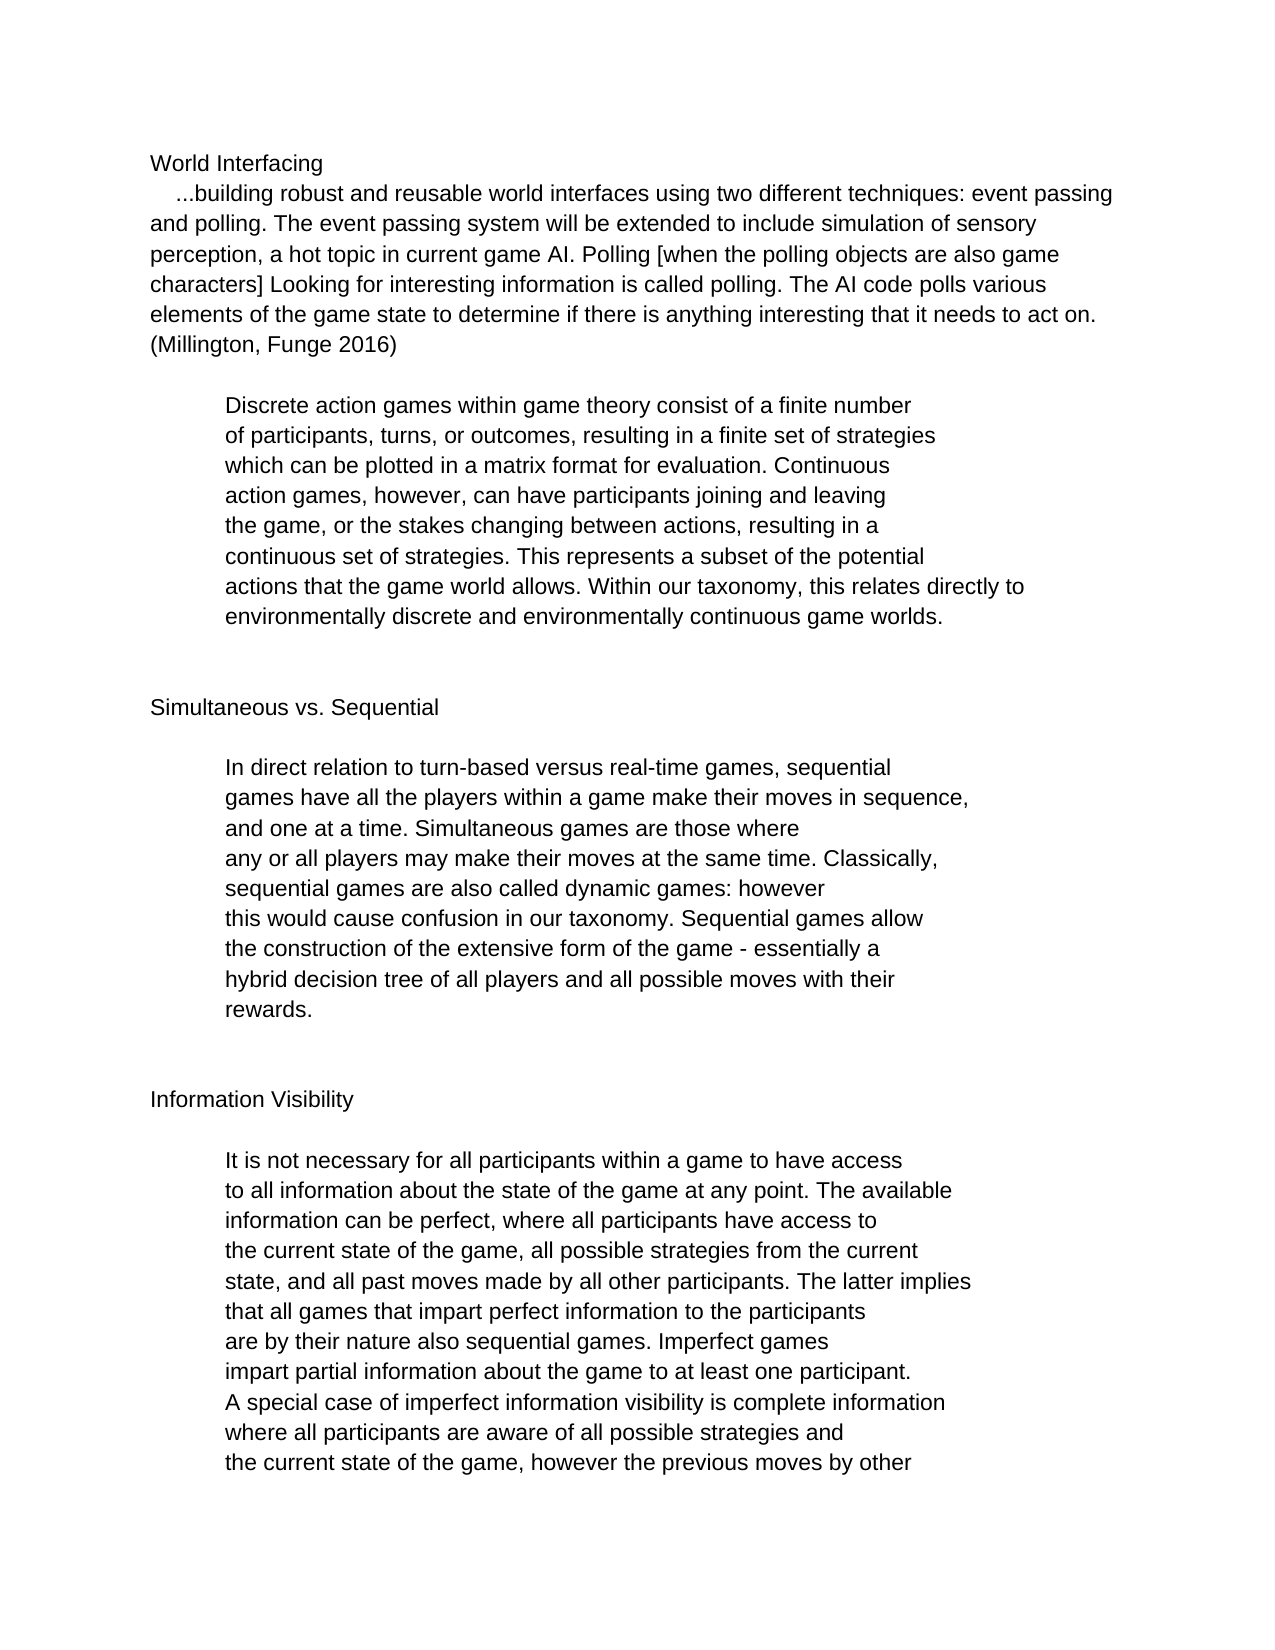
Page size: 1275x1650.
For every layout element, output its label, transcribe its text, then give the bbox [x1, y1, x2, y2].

text In direct relation to turn-based versus real-time games, sequential games have all the players within a game make their moves in sequence, and one at a time. Simultaneous games are those where any or all players may make their moves at the same time. Classically, sequential games are also called dynamic games: however this would cause confusion in our taxonomy. Sequential games allow the construction of the extensive form of the game - essentially a hybrid decision tree of all players and all possible moves with their rewards. [225, 754, 1125, 1083]
text World Interfacing ...building robust and reusable world interfaces using two different techniques: event passing and polling. The event passing system will be extended to include simulation of sensory perception, a hot topic in current game AI. Polling [when the polling objects are also game characters] Looking for interesting information is called polling. The AI code polls various elements of the game state to determine if there is anything interesting that it needs to act on. (Millington, Funge 2016) [150, 150, 1125, 358]
text Simultaneous vs. Sequential [150, 694, 1125, 750]
text Information Visibility [150, 1086, 1125, 1143]
text Discrete action games within game theory consist of a finite number of participants, turns, or outcomes, resulting in a finite set of strategies which can be plotted in a matrix format for evaluation. Continuous action games, however, can have participants joining and leaving the game, or the stakes changing between actions, resulting in a continuous set of strategies. This represents a subset of the potential actions that the game world allows. Within our taxonomy, this relates directly to environmentally discrete and environmentally continuous game worlds. [225, 392, 1125, 690]
text It is not necessary for all participants within a game to have access to all information about the state of the game at any point. The available information can be perfect, where all participants have access to the current state of the game, all possible strategies from the current state, and all past moves made by all other participants. The latter implies that all games that impart perfect information to the participants are by their nature also sequential games. Imperfect games impart partial information about the game to at least one participant. A special case of imperfect information visibility is complete information where all participants are aware of all possible strategies and the current state of the game, however the previous moves by other [225, 1147, 1125, 1475]
